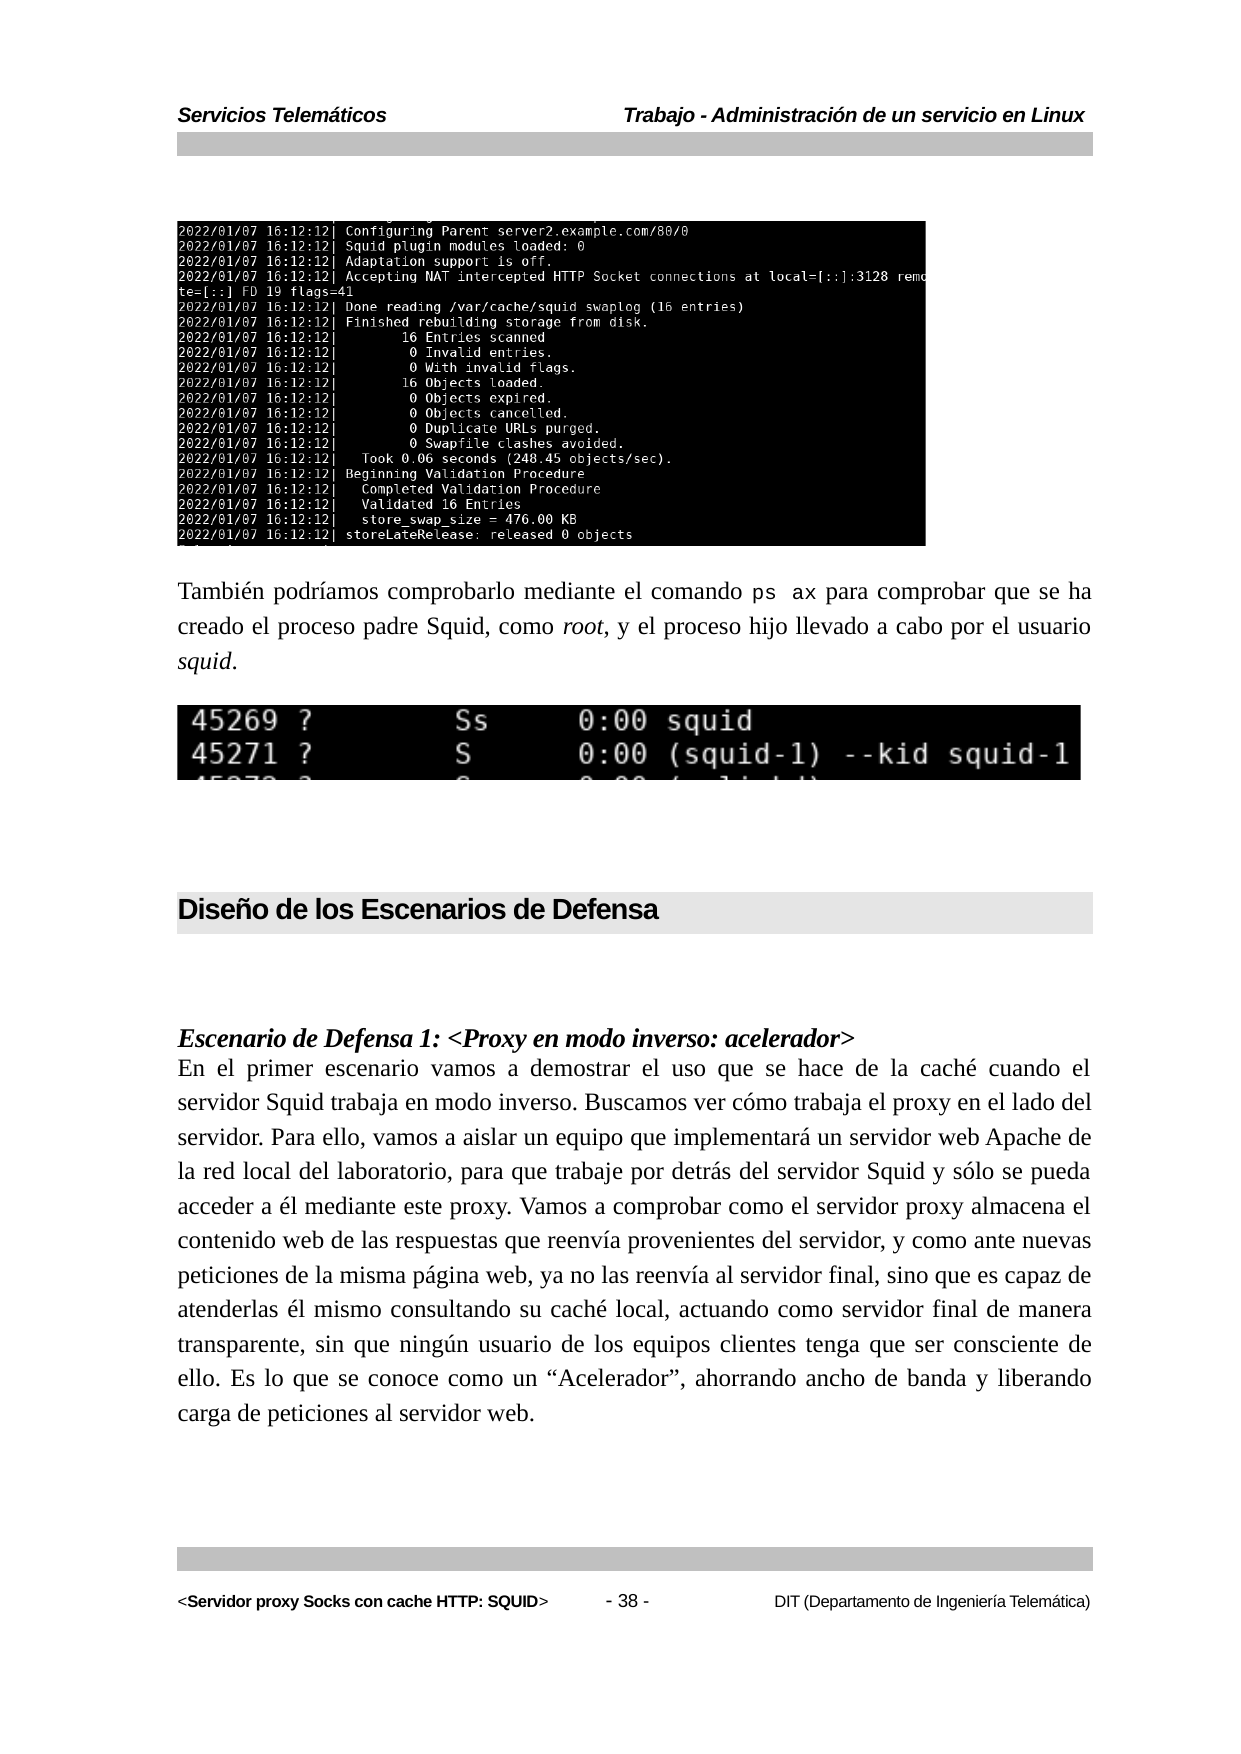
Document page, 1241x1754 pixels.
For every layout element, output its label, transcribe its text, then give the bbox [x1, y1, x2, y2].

text También podríamos comprobarlo mediante el comando ps ax para comprobar que se ha creado el proceso padre Squid, como root, y el proceso hijo llevado a cabo por el usuario squid. [177, 576, 1093, 675]
list Diseño de los Escenarios de Defensa [177, 892, 1093, 934]
text En el primer escenario vamos a demostrar el uso que se hace de la caché cuando el servidor Squid trabaja en modo inverso. Buscamos ver cómo trabaja el proxy en el lado del servidor. Para ello, vamos a aislar un equipo que implementará un servidor web Apache de la red local del laboratorio, para que trabaje por detrás del servidor Squid y sólo se pueda acceder a él mediante este proxy. Vamos a comprobar como el servidor proxy almacena el contenido web de las respuestas que reenvía provenientes del servidor, y como ante nuevas peticiones de la misma página web, ya no las reenvía al servidor final, sino que es capaz de atenderlas él mismo consultando su caché local, actuando como servidor final de manera transparente, sin que ningún usuario de los equipos clientes tenga que ser consciente de ello. Es lo que se conoce como un “Acelerador”, ahorrando ancho de banda y liberando carga de peticiones al servidor web. [177, 1053, 1093, 1426]
list Escenario de Defensa 1: <Proxy en modo inverso: acelerador> [177, 1022, 1093, 1053]
